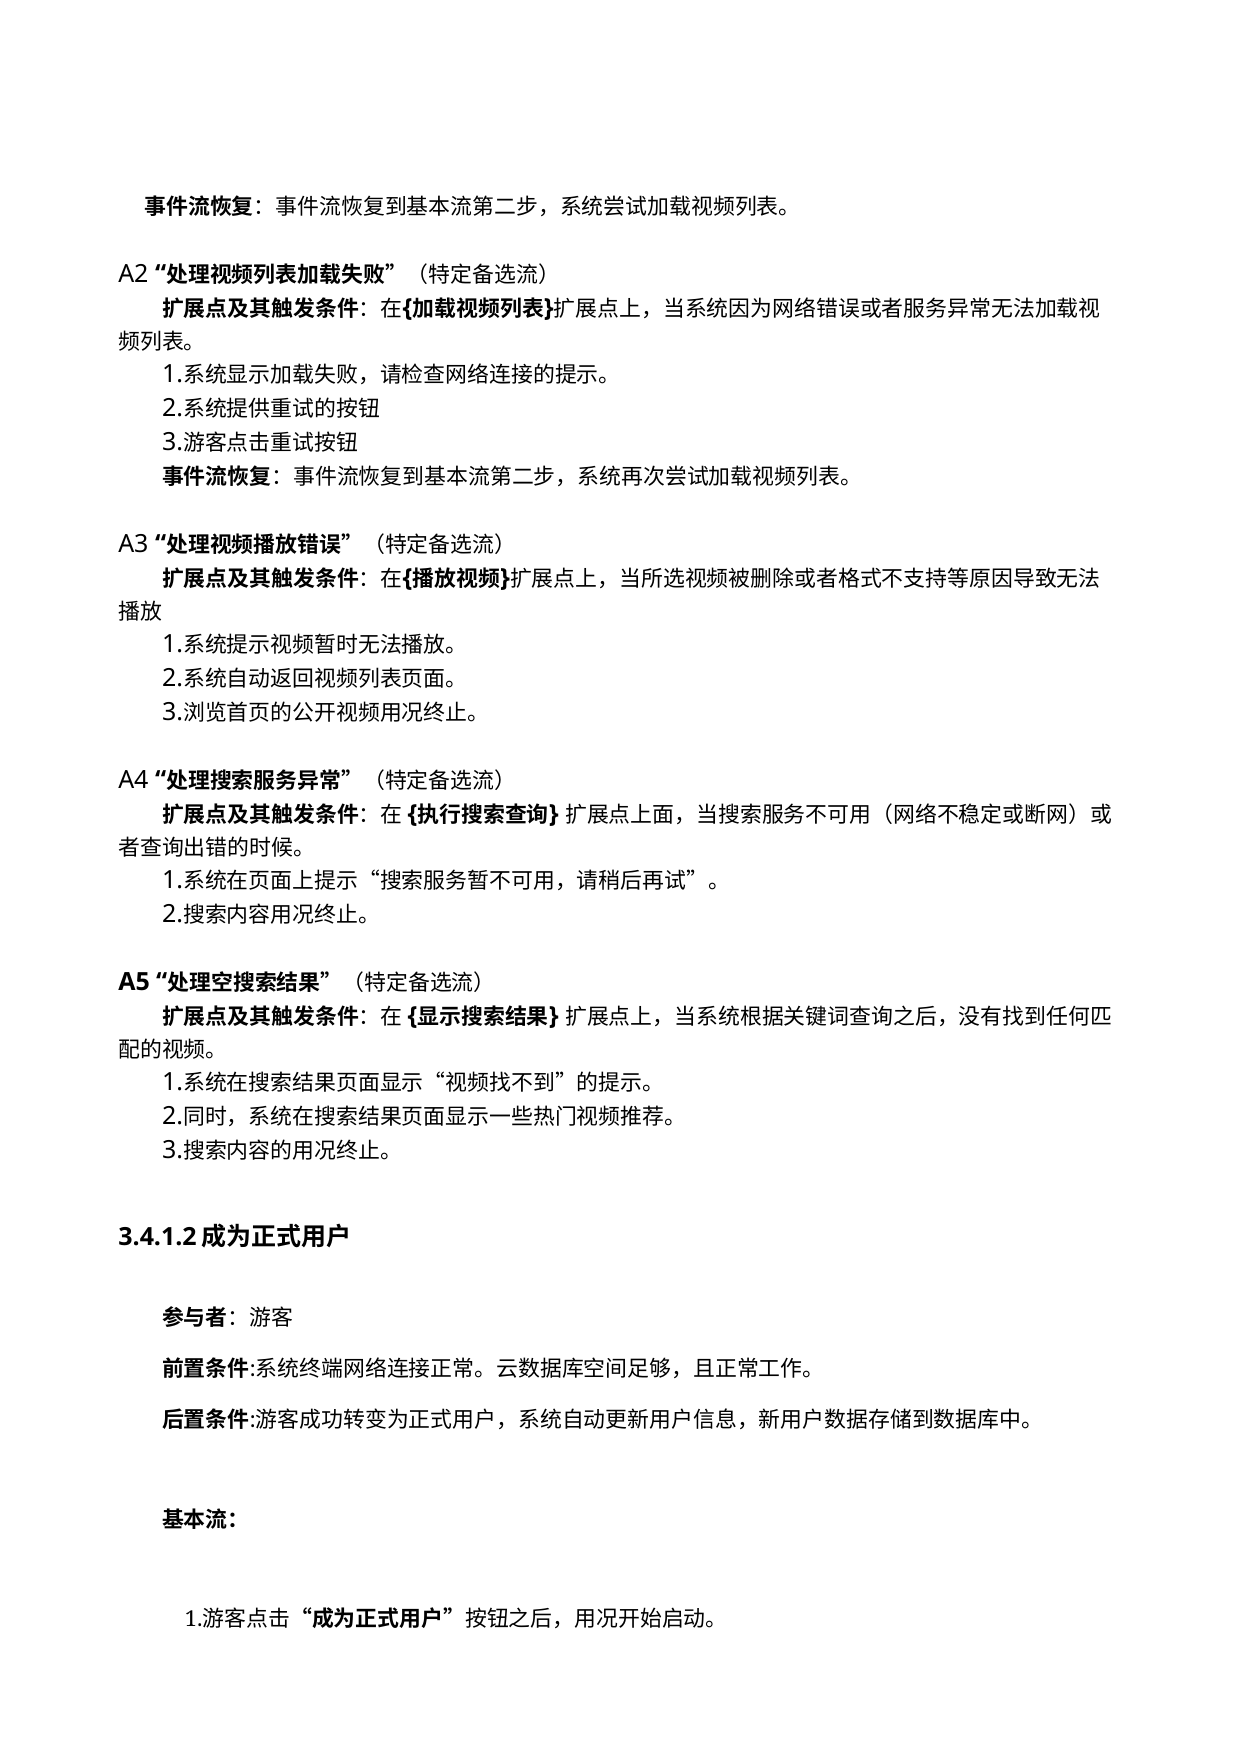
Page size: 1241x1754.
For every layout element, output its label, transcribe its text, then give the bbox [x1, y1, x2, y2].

text 扩展点及其触发条件：在{加载视频列表}扩展点上，当系统因为网络错误或者服务异常无法加载视频列表。 [118, 290, 1122, 356]
text 2.同时，系统在搜索结果页面显示一些热门视频推荐。 [118, 1098, 1122, 1132]
text A3 “处理视频播放错误”（特定备选流） [118, 526, 1122, 560]
text 1.系统在页面上提示“搜索服务暂不可用，请稍后再试”。 [118, 862, 1122, 896]
text 3.浏览首页的公开视频用况终止。 [118, 694, 1122, 728]
text 基本流： [118, 1502, 1122, 1533]
text 参与者：游客 [118, 1300, 1122, 1332]
text 扩展点及其触发条件：在{播放视频}扩展点上，当所选视频被删除或者格式不支持等原因导致无法播放 [118, 560, 1122, 626]
text 1.系统显示加载失败，请检查网络连接的提示。 [118, 356, 1122, 389]
text 1.游客点击“成为正式用户”按钮之后，用况开始启动。 [118, 1601, 1122, 1633]
text 事件流恢复：事件流恢复到基本流第二步，系统尝试加载视频列表。 [118, 188, 1122, 222]
text A2 “处理视频列表加载失败”（特定备选流） [118, 256, 1122, 290]
text 前置条件:系统终端网络连接正常。云数据库空间足够，且正常工作。 [118, 1351, 1122, 1383]
text 1.系统提示视频暂时无法播放。 [118, 626, 1122, 660]
subtitle 3.4.1.2成为正式用户 [118, 1216, 1122, 1252]
text 扩展点及其触发条件：在 {执行搜索查询} 扩展点上面，当搜索服务不可用（网络不稳定或断网）或者查询出错的时候。 [118, 796, 1122, 862]
text 1.系统在搜索结果页面显示“视频找不到”的提示。 [118, 1064, 1122, 1098]
text 扩展点及其触发条件：在 {显示搜索结果} 扩展点上，当系统根据关键词查询之后，没有找到任何匹配的视频。 [118, 998, 1122, 1064]
text 后置条件:游客成功转变为正式用户，系统自动更新用户信息，新用户数据存储到数据库中。 [118, 1402, 1122, 1434]
text 2.搜索内容用况终止。 [118, 896, 1122, 930]
text 3.搜索内容的用况终止。 [118, 1132, 1122, 1166]
text 事件流恢复：事件流恢复到基本流第二步，系统再次尝试加载视频列表。 [118, 458, 1122, 492]
text 2.系统自动返回视频列表页面。 [118, 660, 1122, 694]
text A4 “处理搜索服务异常”（特定备选流） [118, 762, 1122, 796]
text 3.游客点击重试按钮 [118, 424, 1122, 458]
text 2.系统提供重试的按钮 [118, 389, 1122, 424]
text A5 “处理空搜索结果”（特定备选流） [118, 964, 1122, 998]
